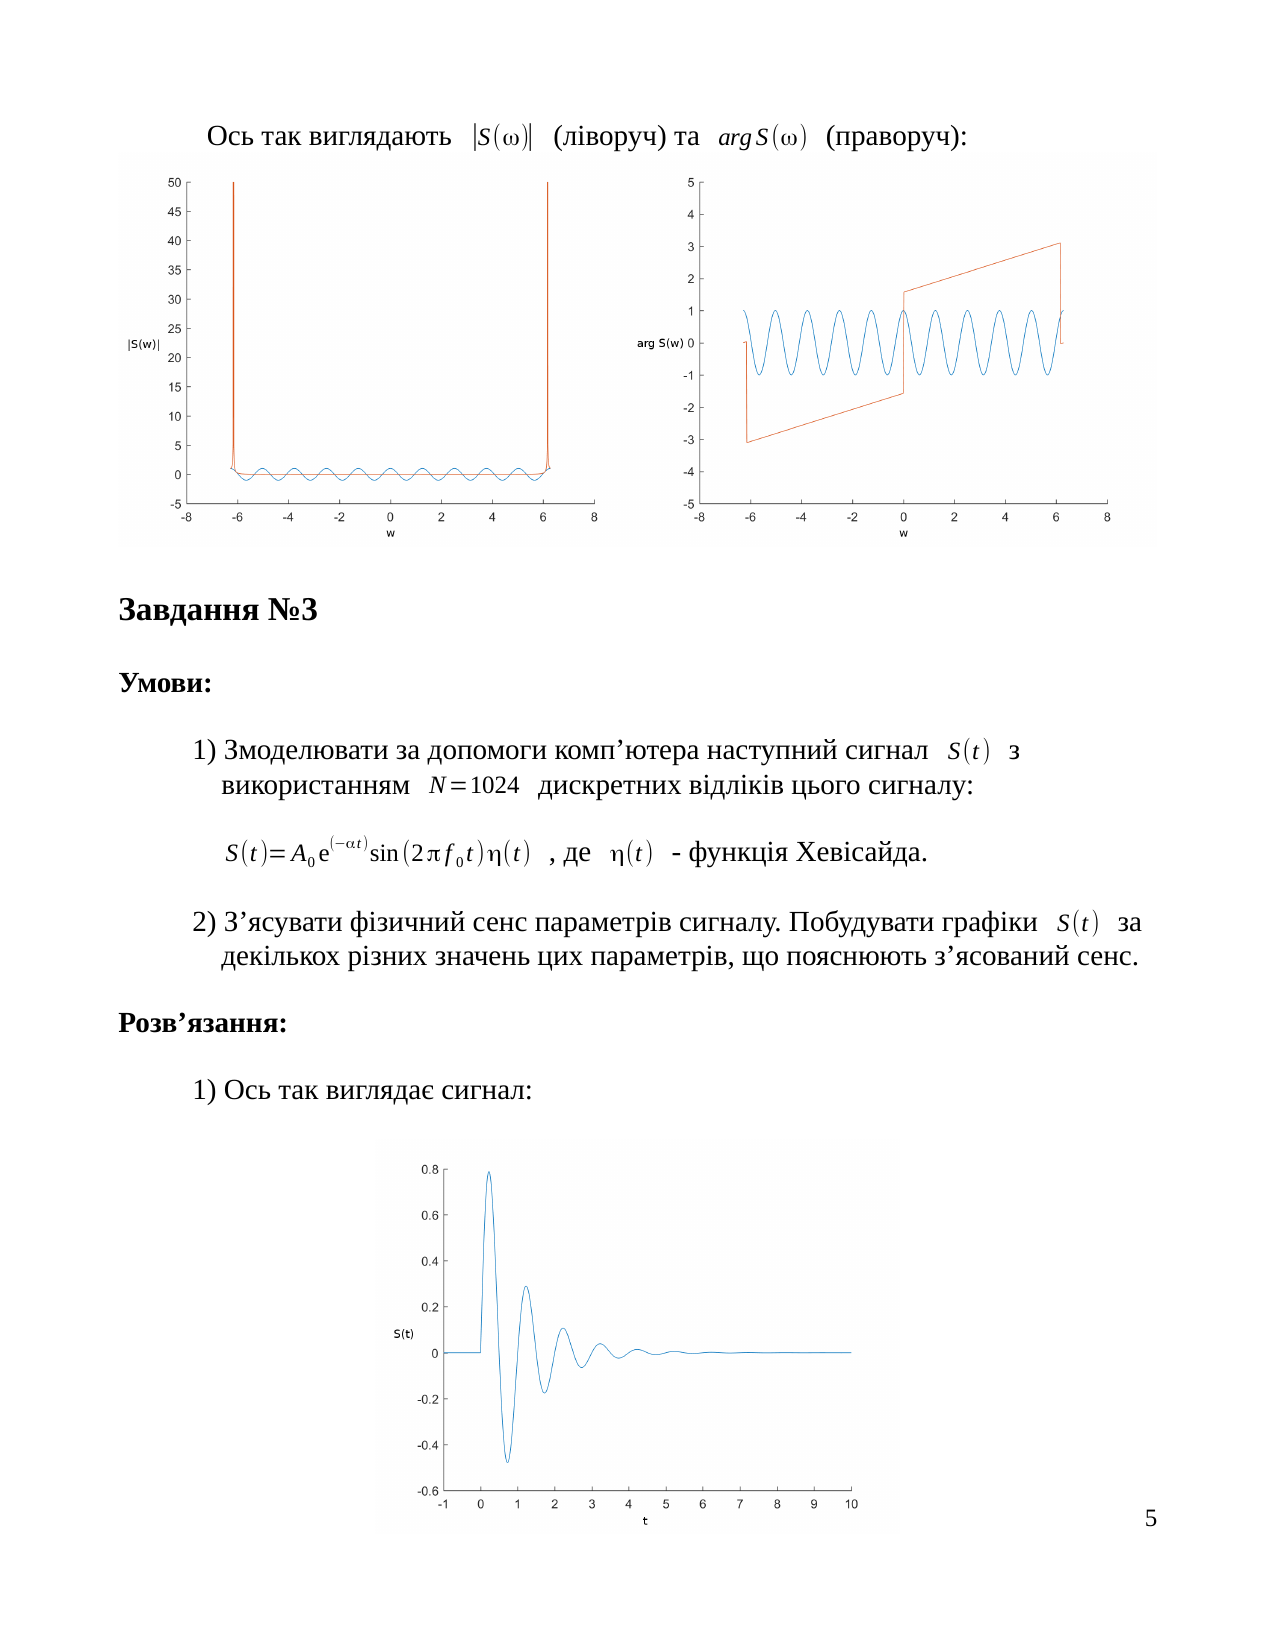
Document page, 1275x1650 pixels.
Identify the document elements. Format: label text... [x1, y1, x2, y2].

text використаннямдискретних відліків цього сигналу: [118, 767, 1157, 800]
text декількох різних значень цих параметрів, що пояснюють з’ясований сенс. [118, 938, 1157, 972]
text , де- функція Хевісайда. [118, 834, 1157, 870]
text 2) З’ясувати фізичний сенс параметрів сигналу. Побудувати графікиза [118, 904, 1157, 938]
text 1) Ось так виглядає сигнал: [118, 1072, 1157, 1106]
text Розв’язання: [118, 1005, 1157, 1039]
picture [118, 152, 1157, 547]
text Завдання №3 [118, 589, 1157, 627]
text 1) Змоделювати за допомоги комп’ютера наступний сигналз [118, 732, 1157, 767]
text Умови: [118, 665, 1157, 699]
text Ось так виглядають(ліворуч) та(праворуч): [118, 118, 1157, 152]
picture [375, 1139, 901, 1534]
